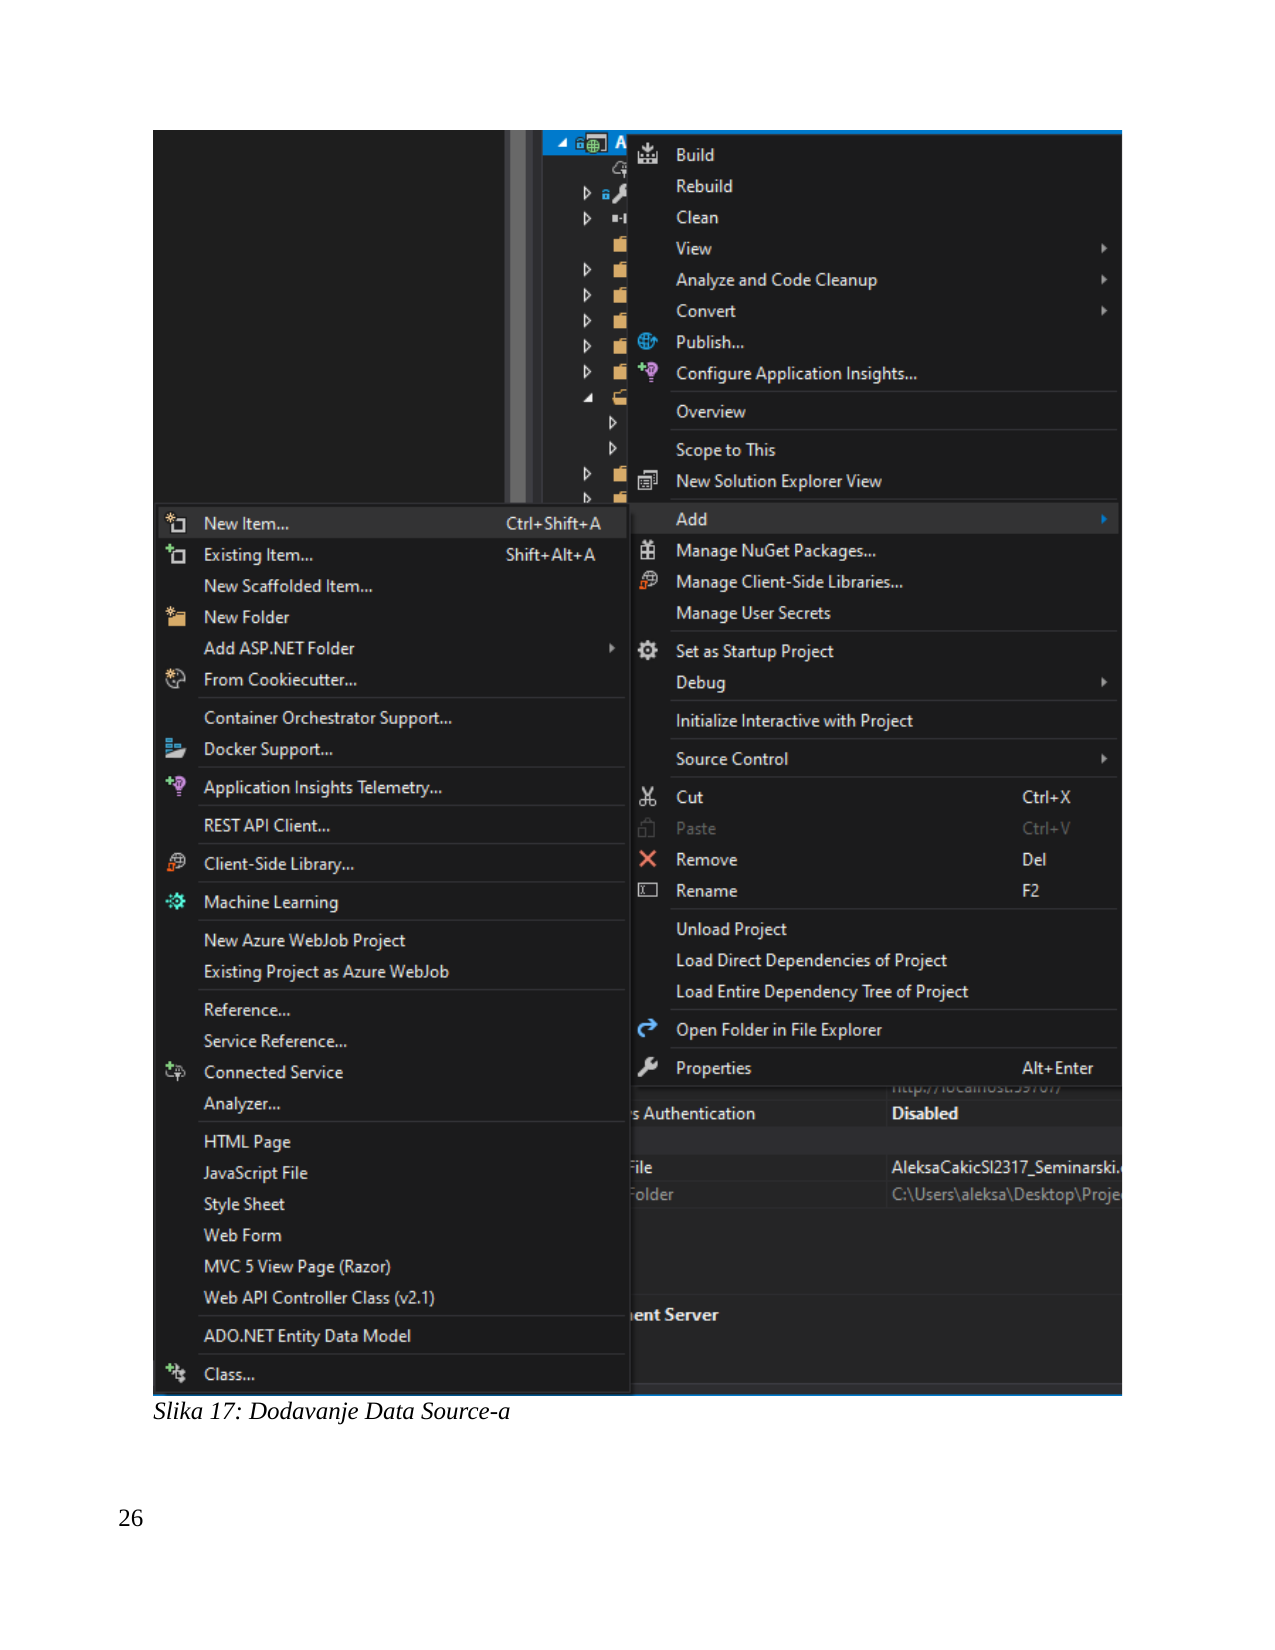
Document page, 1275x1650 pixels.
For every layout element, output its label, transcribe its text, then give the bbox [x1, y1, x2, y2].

text Slika 17: Dodavanje Data Source-a [153, 1396, 1122, 1424]
picture [153, 130, 1123, 1396]
